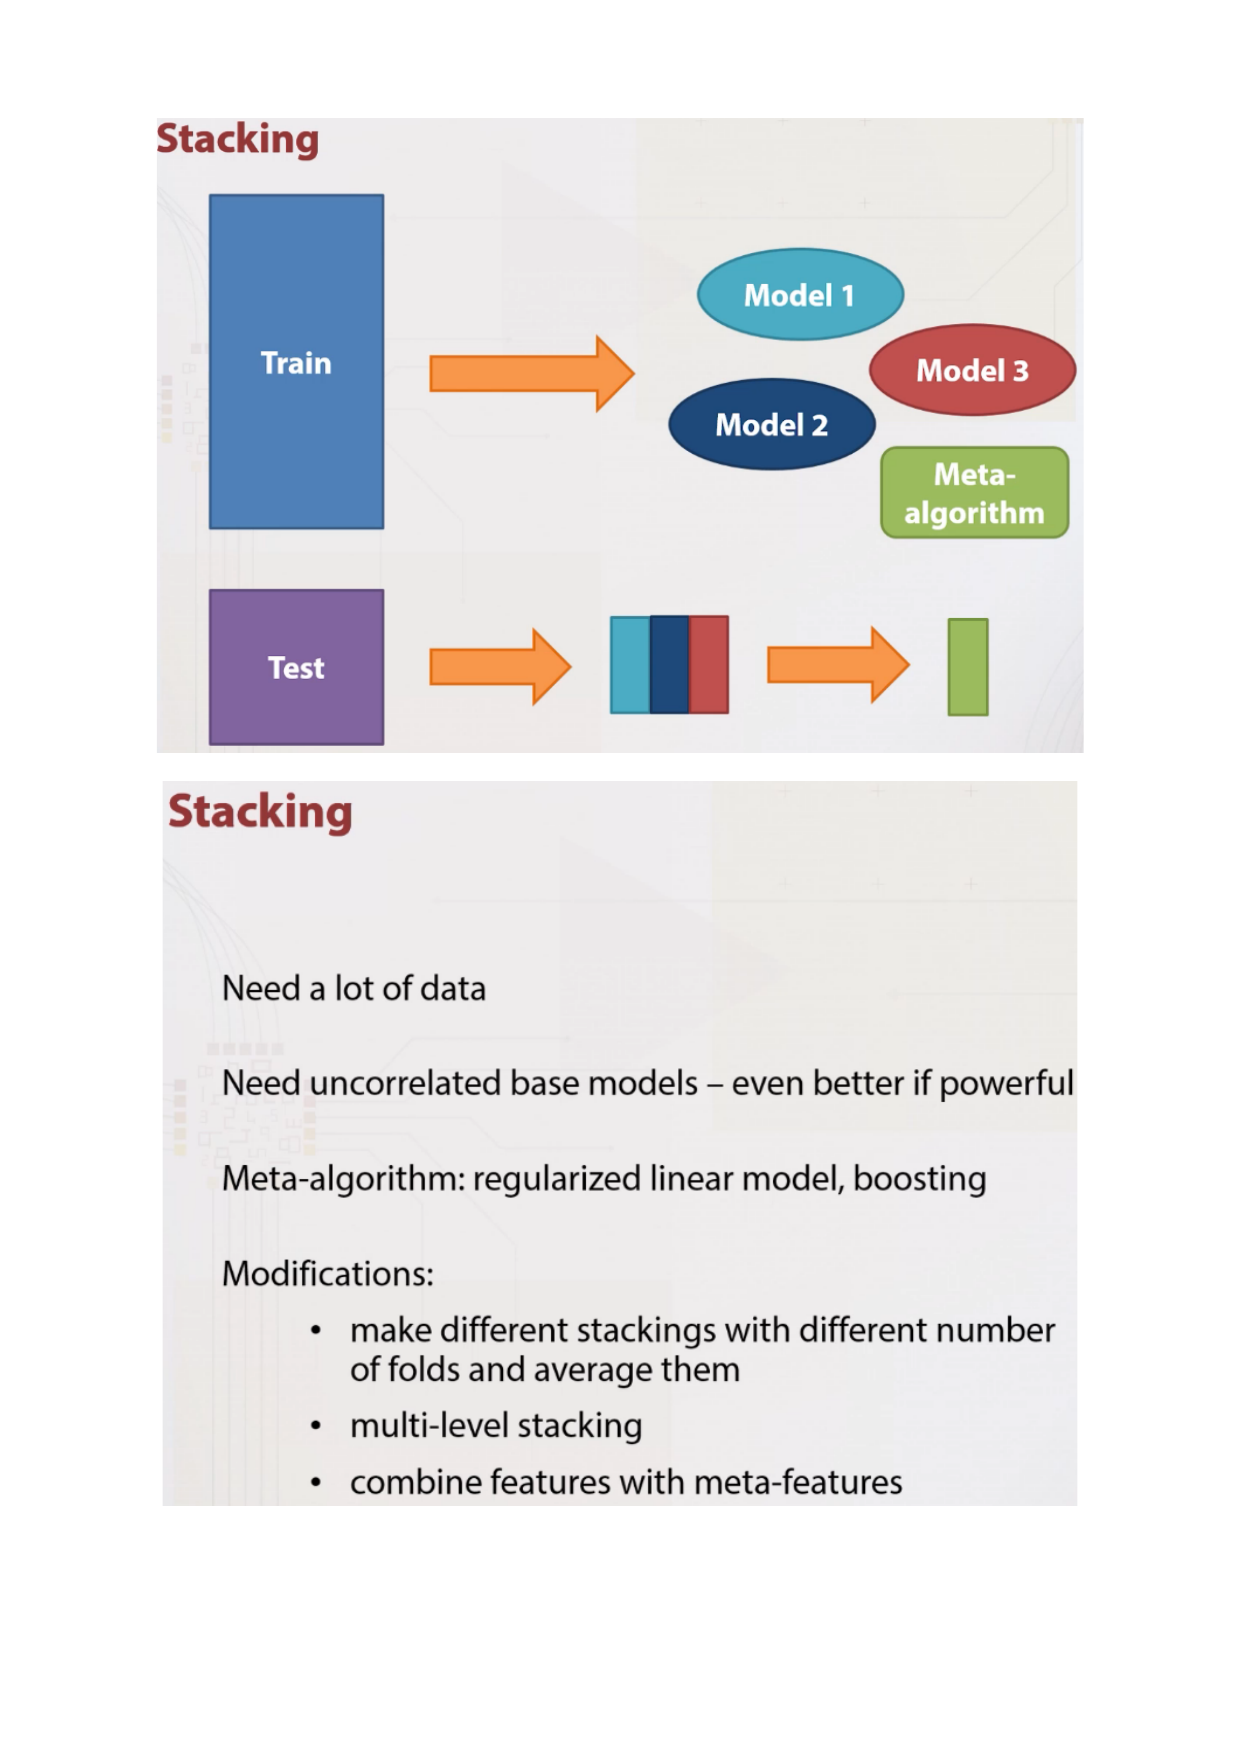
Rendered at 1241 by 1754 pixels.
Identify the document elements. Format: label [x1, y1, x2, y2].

picture [162, 781, 1078, 1506]
picture [156, 118, 1084, 753]
